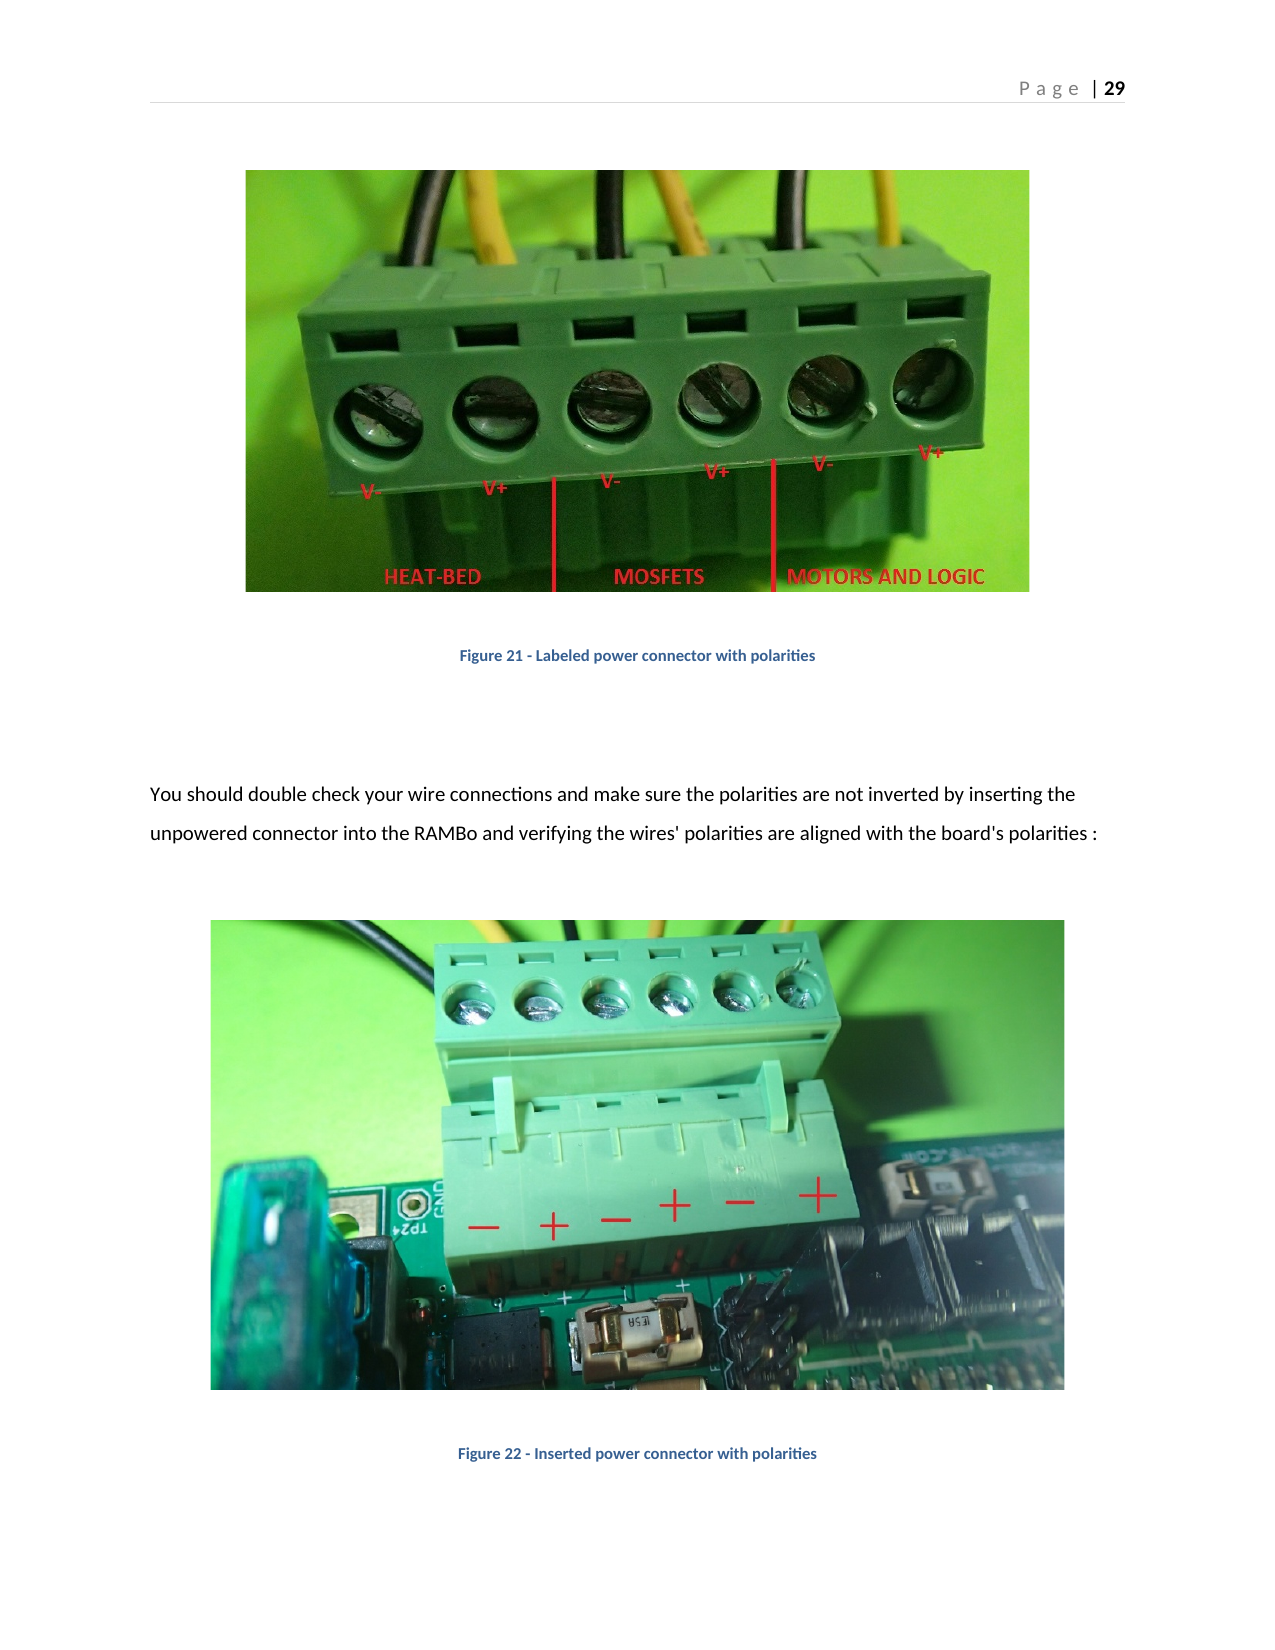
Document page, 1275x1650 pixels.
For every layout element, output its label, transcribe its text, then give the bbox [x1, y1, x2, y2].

text Figure 21 - Labeled power connector with polarities [150, 646, 1125, 666]
text Figure 22 - Inserted power connector with polarities [150, 1444, 1125, 1464]
text You should double check your wire connections and make sure the polarities are not inverted by inserting the unpowered connector into the RAMBo and verifying the wires' polarities are aligned with the board's polarities : [150, 782, 1125, 845]
